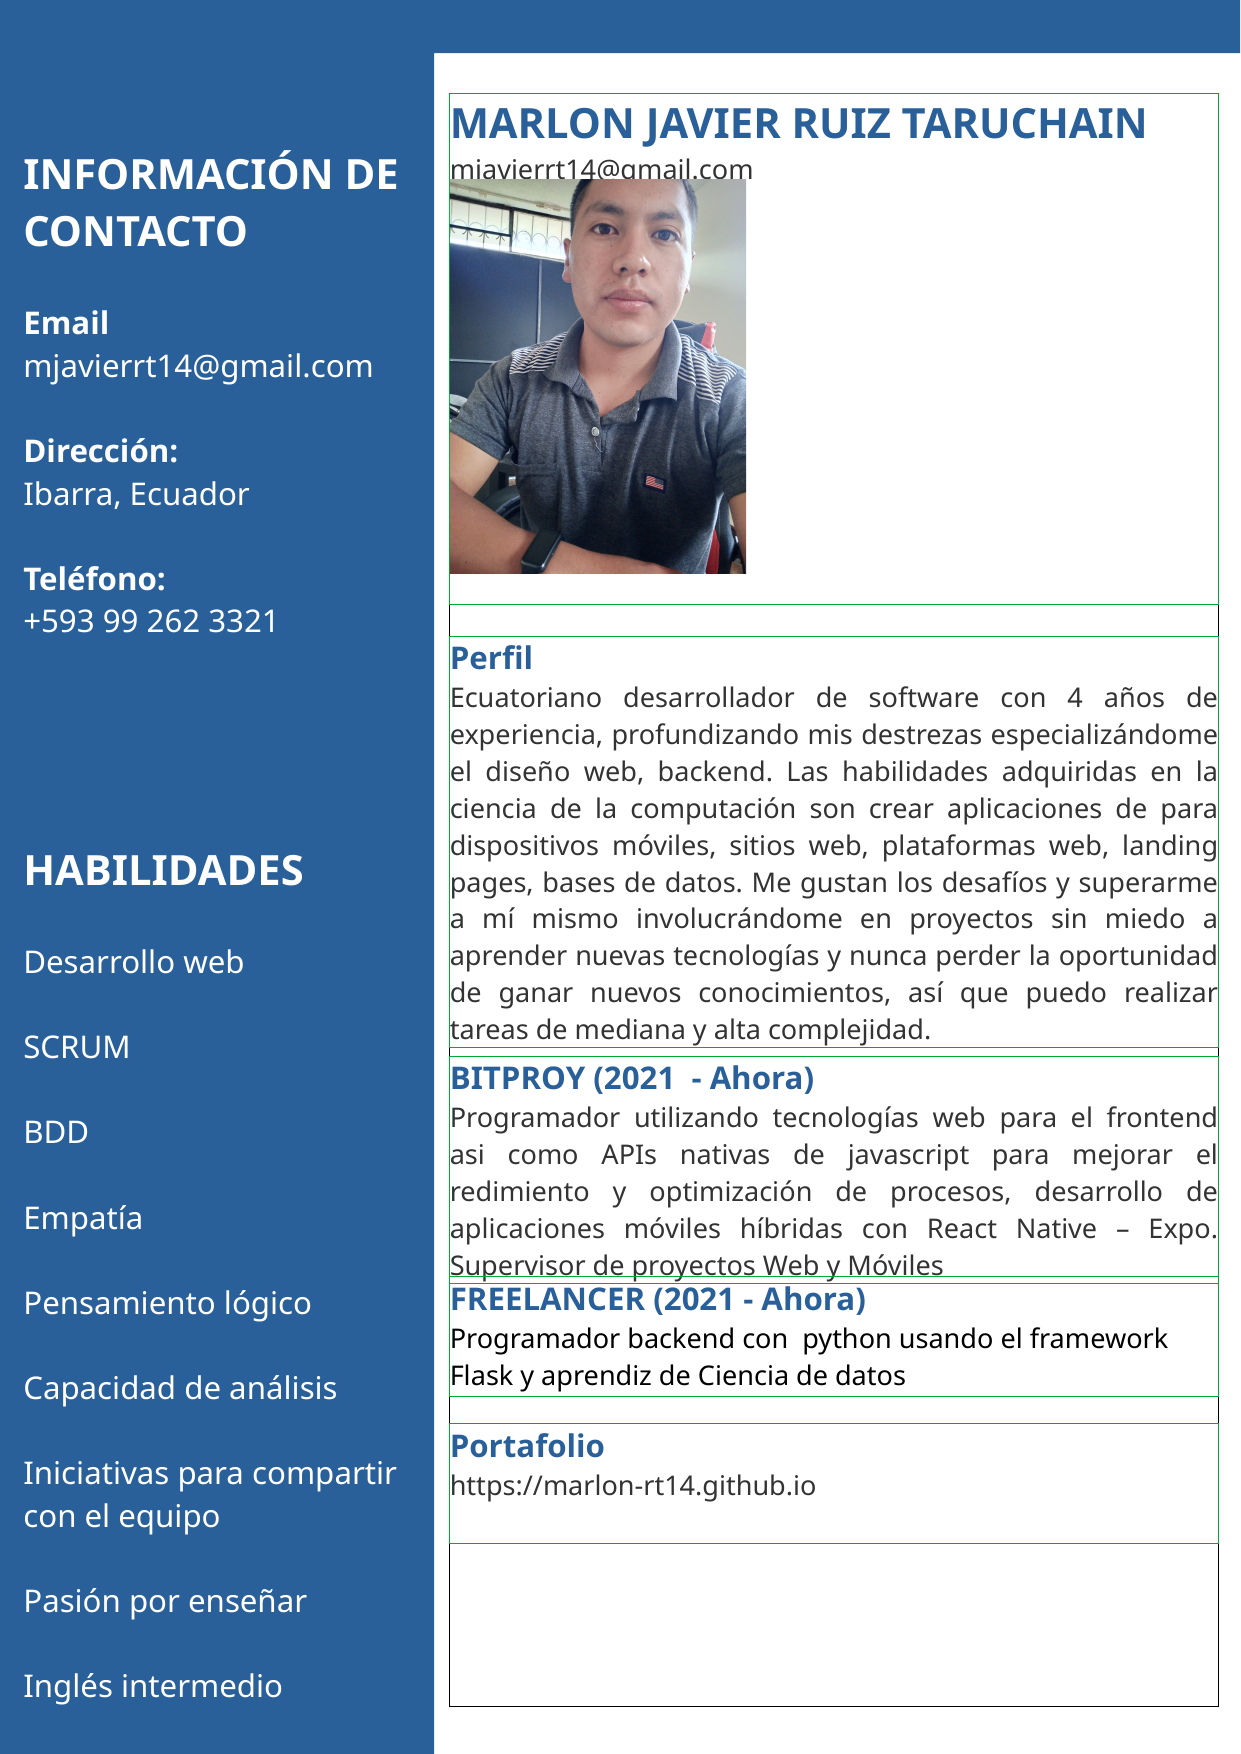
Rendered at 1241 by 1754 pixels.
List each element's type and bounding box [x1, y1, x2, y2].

picture [449, 179, 747, 574]
